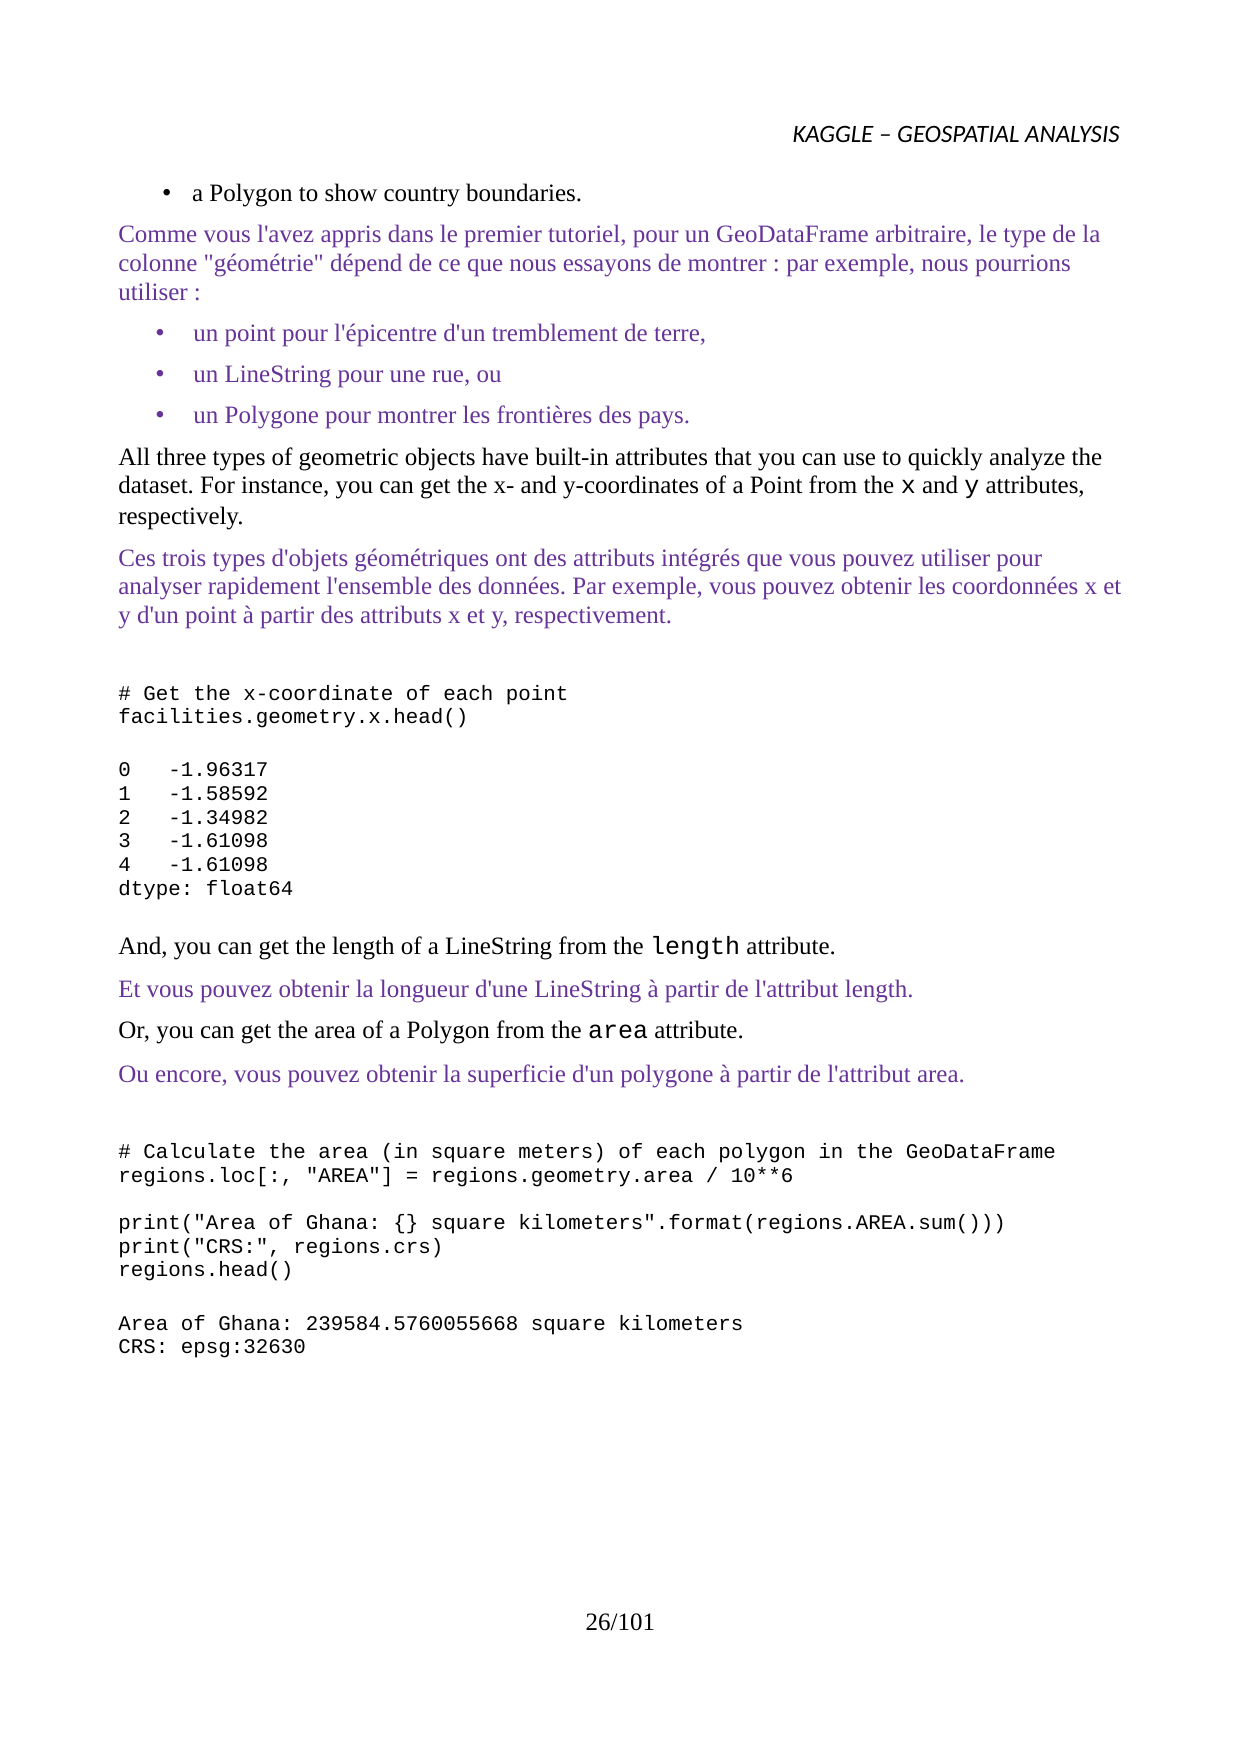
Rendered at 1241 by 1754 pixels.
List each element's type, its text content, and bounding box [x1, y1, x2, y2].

text Or, you can get the area of a Polygon from the area attribute. [118, 1015, 1122, 1046]
text 3 -1.61098 [118, 830, 1122, 854]
text regions.loc[:, "AREA"] = regions.geometry.area / 10**6 [118, 1165, 1122, 1188]
text CRS: epsg:32630 [118, 1336, 1122, 1360]
text And, you can get the length of a LineString from the length attribute. [118, 931, 1122, 962]
text 1 -1.58592 [118, 783, 1122, 807]
text Area of Ghana: 239584.5760055668 square kilometers [118, 1313, 1122, 1336]
text regions.head() [118, 1259, 1122, 1283]
text print("CRS:", regions.crs) [118, 1236, 1122, 1259]
text print("Area of Ghana: {} square kilometers".format(regions.AREA.sum())) [118, 1212, 1122, 1236]
text Et vous pouvez obtenir la longueur d'une LineString à partir de l'attribut length. [118, 974, 1122, 1003]
text Ces trois types d'objets géométriques ont des attributs intégrés que vous pouvez utiliser pour analyser rapidement l'ensemble des données. Par exemple, vous pouvez obtenir les coordonnées x et y d'un point à partir des attributs x et y, respectivement. [118, 543, 1122, 629]
text 0 -1.96317 [118, 759, 1122, 783]
text 4 -1.61098 [118, 854, 1122, 878]
text Comme vous l'avez appris dans le premier tutoriel, pour un GeoDataFrame arbitraire, le type de la colonne "géométrie" dépend de ce que nous essayons de montrer : par exemple, nous pourrions utiliser : [118, 219, 1122, 306]
text # Calculate the area (in square meters) of each polygon in the GeoDataFrame [118, 1141, 1122, 1165]
list a Polygon to show country boundaries. [162, 178, 1122, 207]
text All three types of geometric objects have built-in attributes that you can use to quickly analyze the dataset. For instance, you can get the x- and y-coordinates of a Point from the x and y attributes, respectively. [118, 442, 1122, 530]
text Ou encore, vous pouvez obtenir la superficie d'un polygone à partir de l'attribut area. [118, 1059, 1122, 1087]
list un LineString pour une rue, ou [156, 359, 1122, 388]
text facilities.geometry.x.head() [118, 706, 1122, 730]
text # Get the x-coordinate of each point [118, 683, 1122, 706]
list un point pour l'épicentre d'un tremblement de terre, [156, 318, 1122, 347]
list un Polygone pour montrer les frontières des pays. [156, 401, 1122, 429]
text dtype: float64 [118, 878, 1122, 901]
text 2 -1.34982 [118, 807, 1122, 830]
